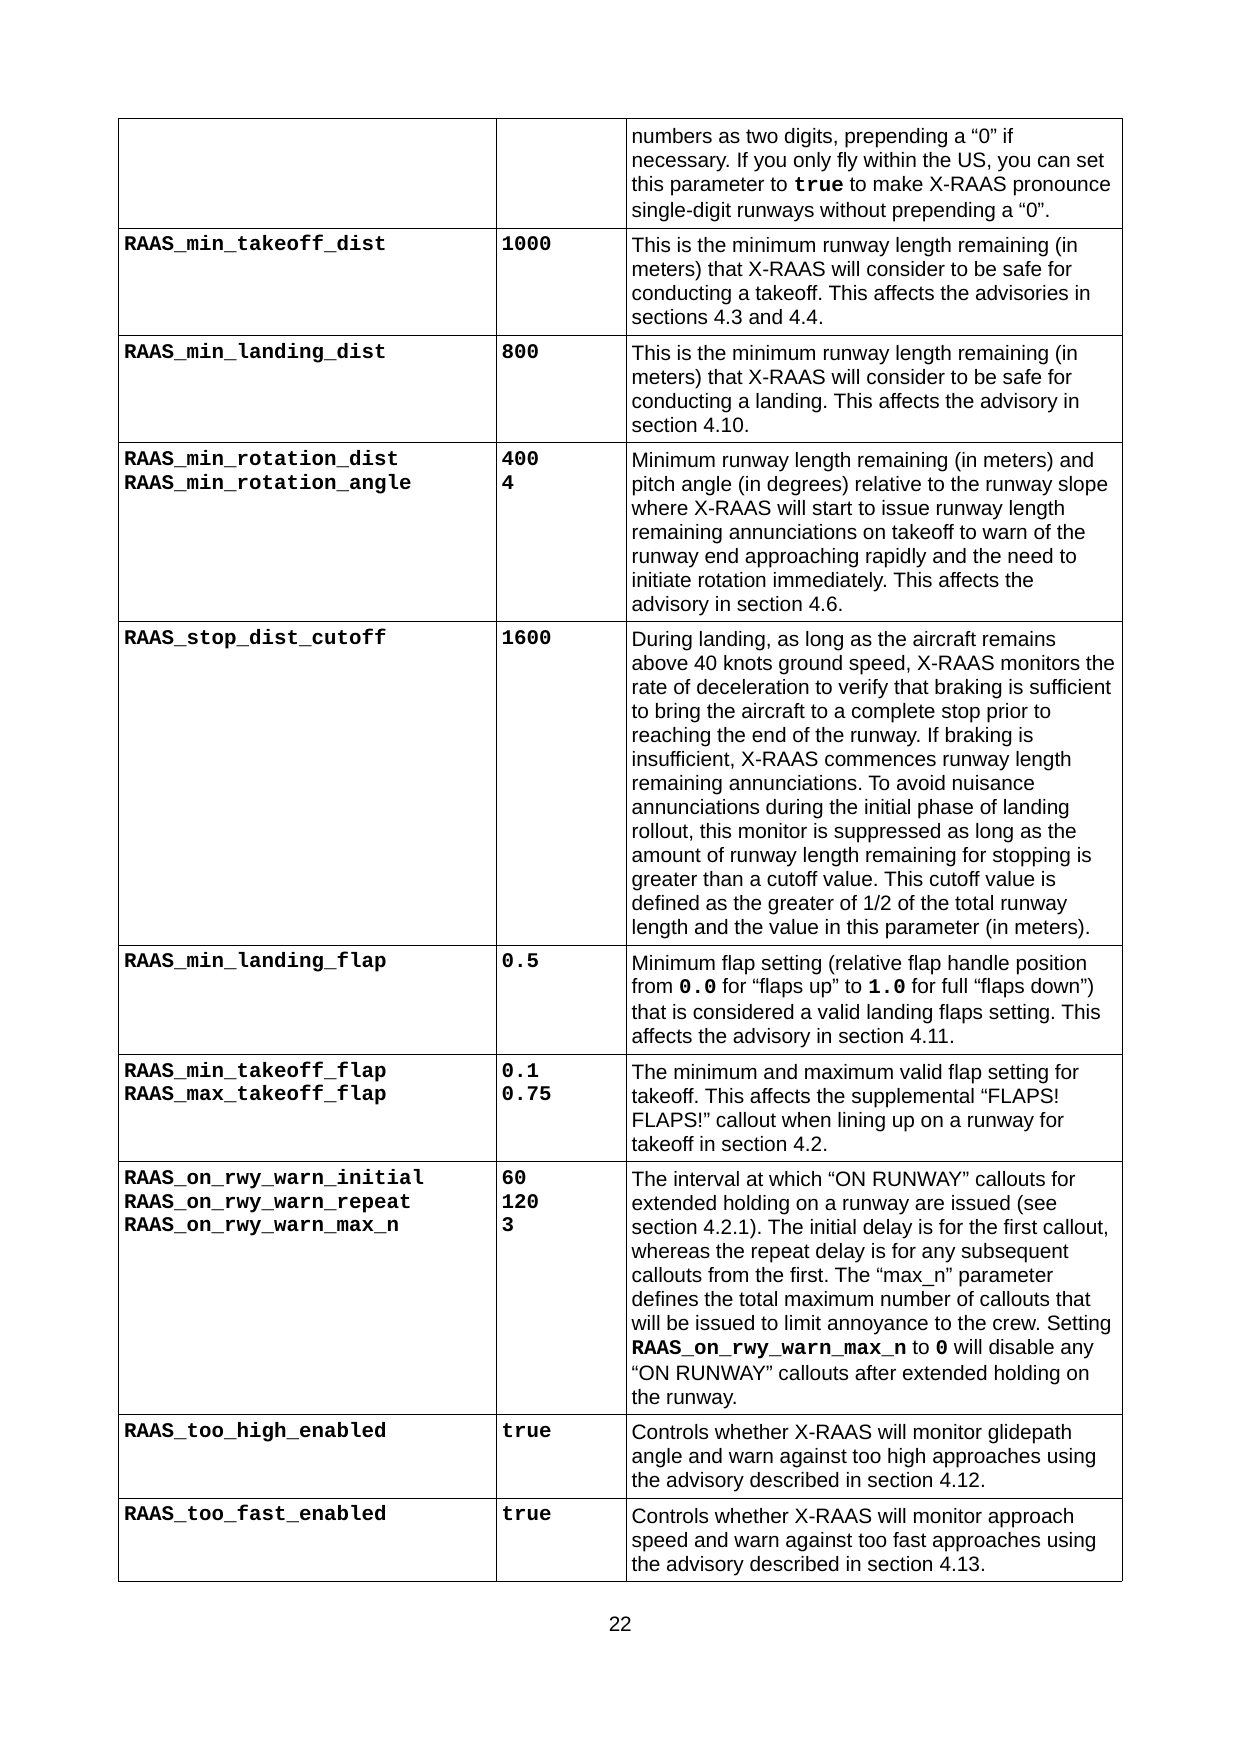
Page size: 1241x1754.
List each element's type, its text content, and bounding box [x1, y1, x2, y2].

table_cell 800 [497, 336, 626, 442]
table_cell RAAS_min_landing_flap [119, 946, 496, 1054]
table_cell RAAS_too_fast_enabled [119, 1499, 496, 1581]
table_cell RAAS_min_takeoff_flap RAAS_max_takeoff_flap [119, 1055, 496, 1161]
table_cell 1600 [497, 622, 626, 944]
table_cell 0.5 [497, 946, 626, 1054]
table_cell [497, 119, 626, 227]
table_cell true [497, 1499, 626, 1581]
table_cell 400 4 [497, 443, 626, 621]
table_cell During landing, as long as the aircraft remains above 40 knots ground speed, X-RAAS monitors the rate of deceleration to verify that braking is sufficient to bring the aircraft to a complete stop prior to reaching the end of the runway. If braking is insufficient, X-RAAS commences runway length remaining annunciations. To avoid nuisance annunciations during the initial phase of landing rollout, this monitor is suppressed as long as the amount of runway length remaining for stopping is greater than a cutoff value. This cutoff value is defined as the greater of 1/2 of the total runway length and the value in this parameter (in meters). [627, 622, 1122, 944]
table_cell Minimum flap setting (relative flap handle position from 0.0 for “flaps up” to 1.0 for full “flaps down”) that is considered a valid landing flaps setting. This affects the advisory in section 4.11. [627, 946, 1122, 1054]
table_cell RAAS_min_takeoff_dist [119, 229, 496, 335]
table_cell This is the minimum runway length remaining (in meters) that X-RAAS will consider to be safe for conducting a takeoff. This affects the advisories in sections 4.3 and 4.4. [627, 229, 1122, 335]
table_cell RAAS_min_rotation_dist RAAS_min_rotation_angle [119, 443, 496, 621]
table_cell [119, 119, 496, 227]
table_cell 1000 [497, 229, 626, 335]
table_cell Minimum runway length remaining (in meters) and pitch angle (in degrees) relative to the runway slope where X-RAAS will start to issue runway length remaining annunciations on takeoff to warn of the runway end approaching rapidly and the need to initiate rotation immediately. This affects the advisory in section 4.6. [627, 443, 1122, 621]
table_cell Controls whether X-RAAS will monitor approach speed and warn against too fast approaches using the advisory described in section 4.13. [627, 1499, 1122, 1581]
table_cell RAAS_too_high_enabled [119, 1415, 496, 1498]
table_cell 60 120 3 [497, 1162, 626, 1414]
table_cell RAAS_min_landing_dist [119, 336, 496, 442]
table_cell true [497, 1415, 626, 1498]
table_cell The minimum and maximum valid flap setting for takeoff. This affects the supplemental “FLAPS! FLAPS!” callout when lining up on a runway for takeoff in section 4.2. [627, 1055, 1122, 1161]
table_cell numbers as two digits, prepending a “0” if necessary. If you only fly within the US, you can set this parameter to true to make X-RAAS pronounce single-digit runways without prepending a “0”. [627, 119, 1122, 227]
table_cell RAAS_stop_dist_cutoff [119, 622, 496, 944]
table_cell Controls whether X-RAAS will monitor glidepath angle and warn against too high approaches using the advisory described in section 4.12. [627, 1415, 1122, 1498]
table_cell 0.1 0.75 [497, 1055, 626, 1161]
table_cell The interval at which “ON RUNWAY” callouts for extended holding on a runway are issued (see section 4.2.1). The initial delay is for the first callout, whereas the repeat delay is for any subsequent callouts from the first. The “max_n” parameter defines the total maximum number of callouts that will be issued to limit annoyance to the crew. Setting RAAS_on_rwy_warn_max_n to 0 will disable any “ON RUNWAY” callouts after extended holding on the runway. [627, 1162, 1122, 1414]
table_cell RAAS_on_rwy_warn_initial RAAS_on_rwy_warn_repeat RAAS_on_rwy_warn_max_n [119, 1162, 496, 1414]
table_cell This is the minimum runway length remaining (in meters) that X-RAAS will consider to be safe for conducting a landing. This affects the advisory in section 4.10. [627, 336, 1122, 442]
